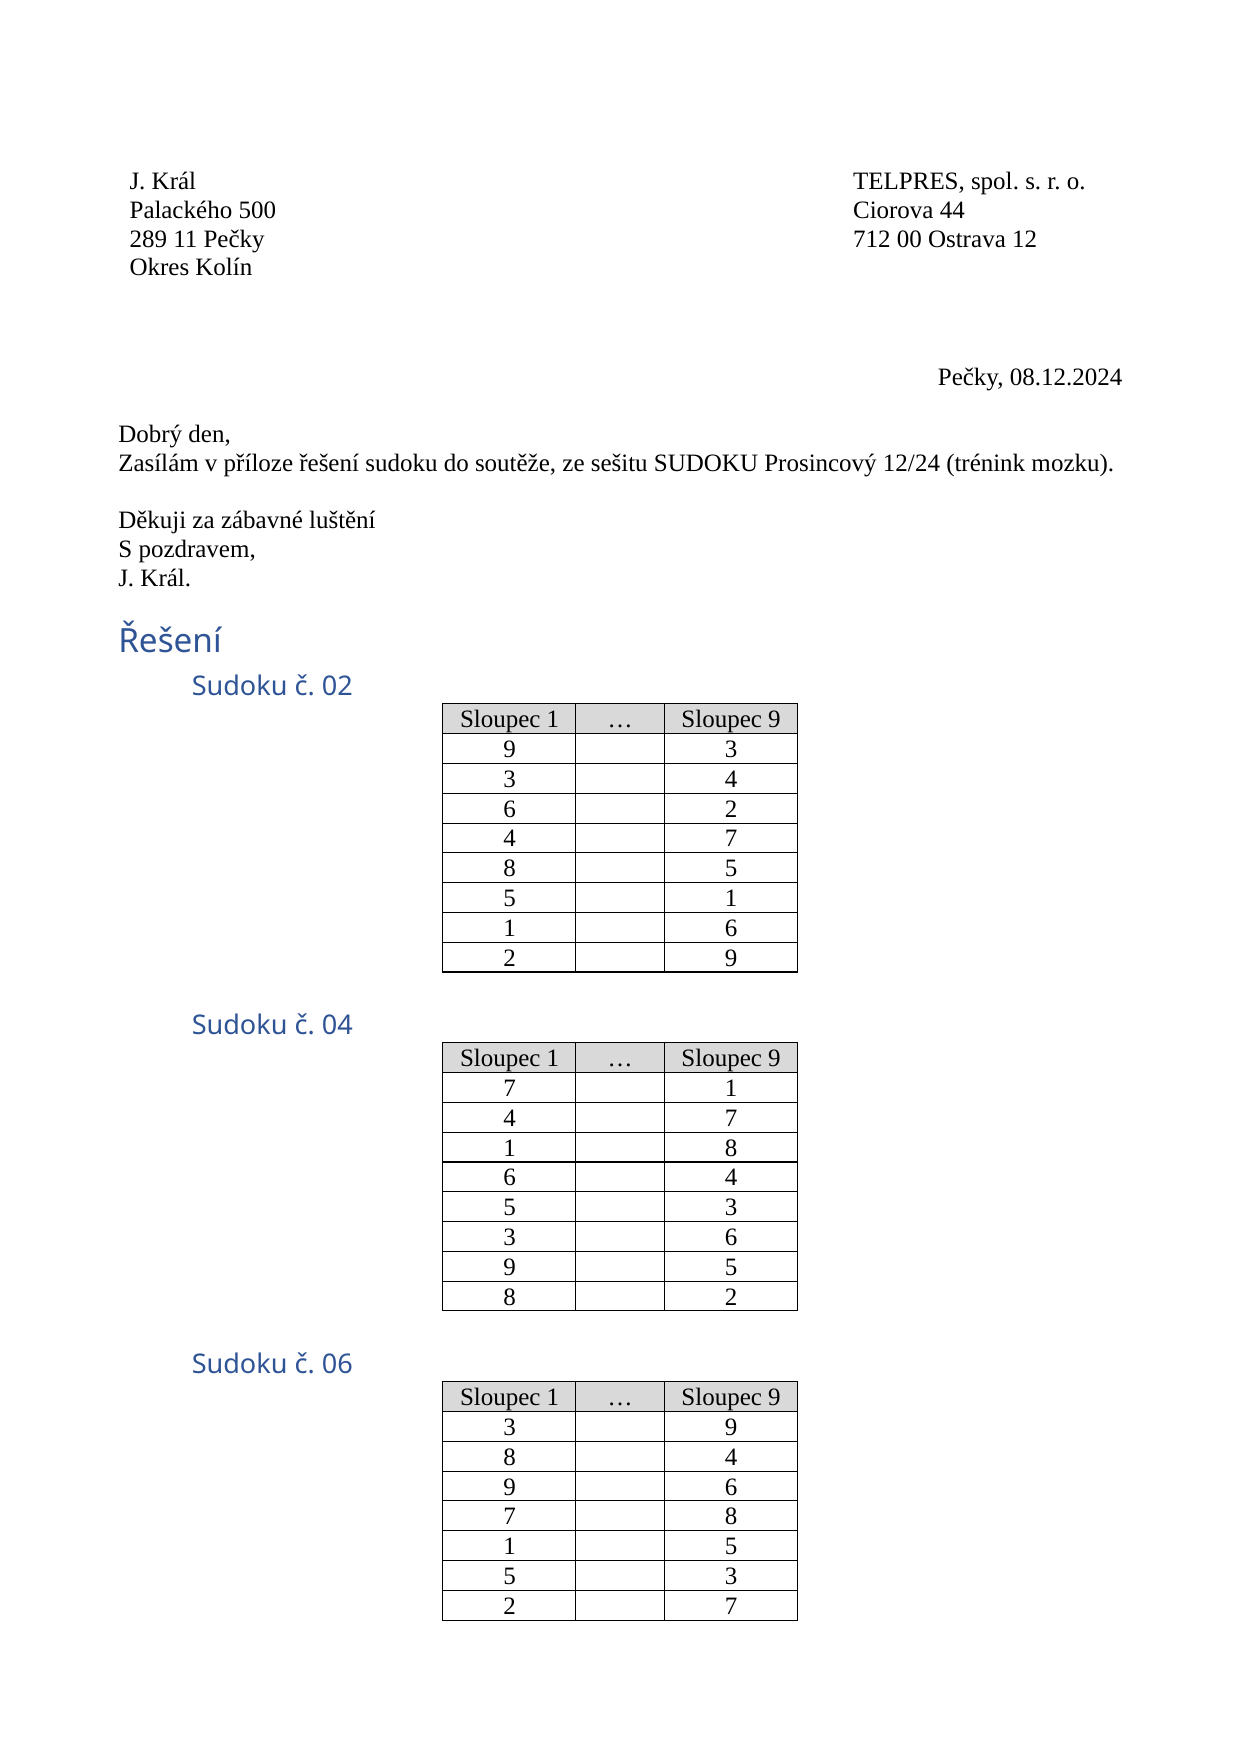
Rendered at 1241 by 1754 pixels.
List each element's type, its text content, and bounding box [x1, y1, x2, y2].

table_cell 8 [665, 1501, 797, 1530]
table_header … [576, 1043, 664, 1072]
table_cell [576, 824, 664, 852]
table_cell 1 [443, 913, 575, 942]
table_cell 2 [665, 794, 797, 822]
text Zasílám v příloze řešení sudoku do soutěže, ze sešitu SUDOKU Prosincový 12/24 (trénink mozku). [118, 448, 1122, 477]
table_cell 1 [665, 883, 797, 912]
table_cell [576, 1561, 664, 1590]
table_cell 7 [443, 1073, 575, 1102]
table_cell 5 [443, 883, 575, 912]
text S pozdravem, [118, 534, 1122, 563]
table_cell 8 [665, 1133, 797, 1161]
table_cell 7 [443, 1501, 575, 1530]
subtitle Sudoku č. 02 [118, 666, 1122, 703]
table_cell 2 [443, 1591, 575, 1619]
table_cell 1 [665, 1073, 797, 1102]
table_cell [576, 794, 664, 822]
table_cell [576, 1442, 664, 1471]
table_cell 5 [665, 1252, 797, 1281]
subtitle Sudoku č. 04 [118, 1005, 1122, 1042]
table_header Sloupec 9 [665, 704, 797, 733]
text J. Král. [118, 563, 1122, 592]
table_cell 1 [443, 1133, 575, 1161]
table_cell 9 [665, 943, 797, 971]
table_cell 9 [665, 1412, 797, 1441]
table_cell [576, 1501, 664, 1530]
table_cell 3 [443, 1412, 575, 1441]
table_cell 8 [443, 1442, 575, 1471]
table_cell 5 [443, 1561, 575, 1590]
table_cell 5 [665, 1531, 797, 1560]
subtitle Řešení [118, 617, 1122, 662]
table_cell 3 [443, 1222, 575, 1251]
table_cell 7 [665, 1103, 797, 1132]
table_cell 4 [443, 1103, 575, 1132]
table_header … [576, 704, 664, 733]
table_header … [576, 1382, 664, 1411]
table_cell 5 [665, 853, 797, 882]
table_cell 8 [443, 1282, 575, 1310]
table_cell [576, 943, 664, 971]
table_header TELPRES, spol. s. r. o. Ciorova 44 712 00 Ostrava 12 [842, 166, 1122, 333]
table_cell 6 [443, 794, 575, 822]
subtitle Sudoku č. 06 [118, 1344, 1122, 1381]
table_cell 4 [665, 1442, 797, 1471]
table_header Sloupec 9 [665, 1043, 797, 1072]
table_cell [576, 1192, 664, 1221]
table_cell [576, 1591, 664, 1619]
table_cell [576, 1073, 664, 1102]
table_cell [576, 1531, 664, 1560]
table_cell 3 [665, 734, 797, 763]
table_cell [576, 734, 664, 763]
table_cell [576, 1163, 664, 1191]
table_cell [576, 883, 664, 912]
table_header Sloupec 1 [443, 1043, 575, 1072]
table_cell [576, 1282, 664, 1310]
table_cell 7 [665, 1591, 797, 1619]
table_cell [576, 1472, 664, 1500]
table_cell 4 [665, 764, 797, 793]
table_header J. Král Palackého 500 289 11 Pečky Okres Kolín [118, 166, 458, 333]
table_cell 4 [665, 1163, 797, 1191]
table_cell [576, 913, 664, 942]
table_cell [576, 853, 664, 882]
table_cell 3 [665, 1192, 797, 1221]
table_cell [576, 1222, 664, 1251]
table_cell 6 [665, 1222, 797, 1251]
text Dobrý den, [118, 419, 1122, 448]
table_cell 9 [443, 1472, 575, 1500]
table_cell 9 [443, 1252, 575, 1281]
table_cell 5 [443, 1192, 575, 1221]
table_cell 9 [443, 734, 575, 763]
table_header Sloupec 1 [443, 704, 575, 733]
table_cell 4 [443, 824, 575, 852]
text Pečky, 08.12.2024 [118, 362, 1122, 391]
table_cell [576, 1133, 664, 1161]
table_header [458, 166, 842, 333]
table_cell 1 [443, 1531, 575, 1560]
table_cell 6 [665, 1472, 797, 1500]
table_cell 6 [665, 913, 797, 942]
table_cell [576, 1252, 664, 1281]
table_cell 8 [443, 853, 575, 882]
text Děkuji za zábavné luštění [118, 506, 1122, 534]
table_cell 2 [665, 1282, 797, 1310]
table_header Sloupec 1 [443, 1382, 575, 1411]
table_cell 2 [443, 943, 575, 971]
table_cell 3 [665, 1561, 797, 1590]
table_cell [576, 1103, 664, 1132]
table_cell 7 [665, 824, 797, 852]
table_cell 3 [443, 764, 575, 793]
table_cell 6 [443, 1163, 575, 1191]
table_cell [576, 1412, 664, 1441]
table_header Sloupec 9 [665, 1382, 797, 1411]
table_cell [576, 764, 664, 793]
